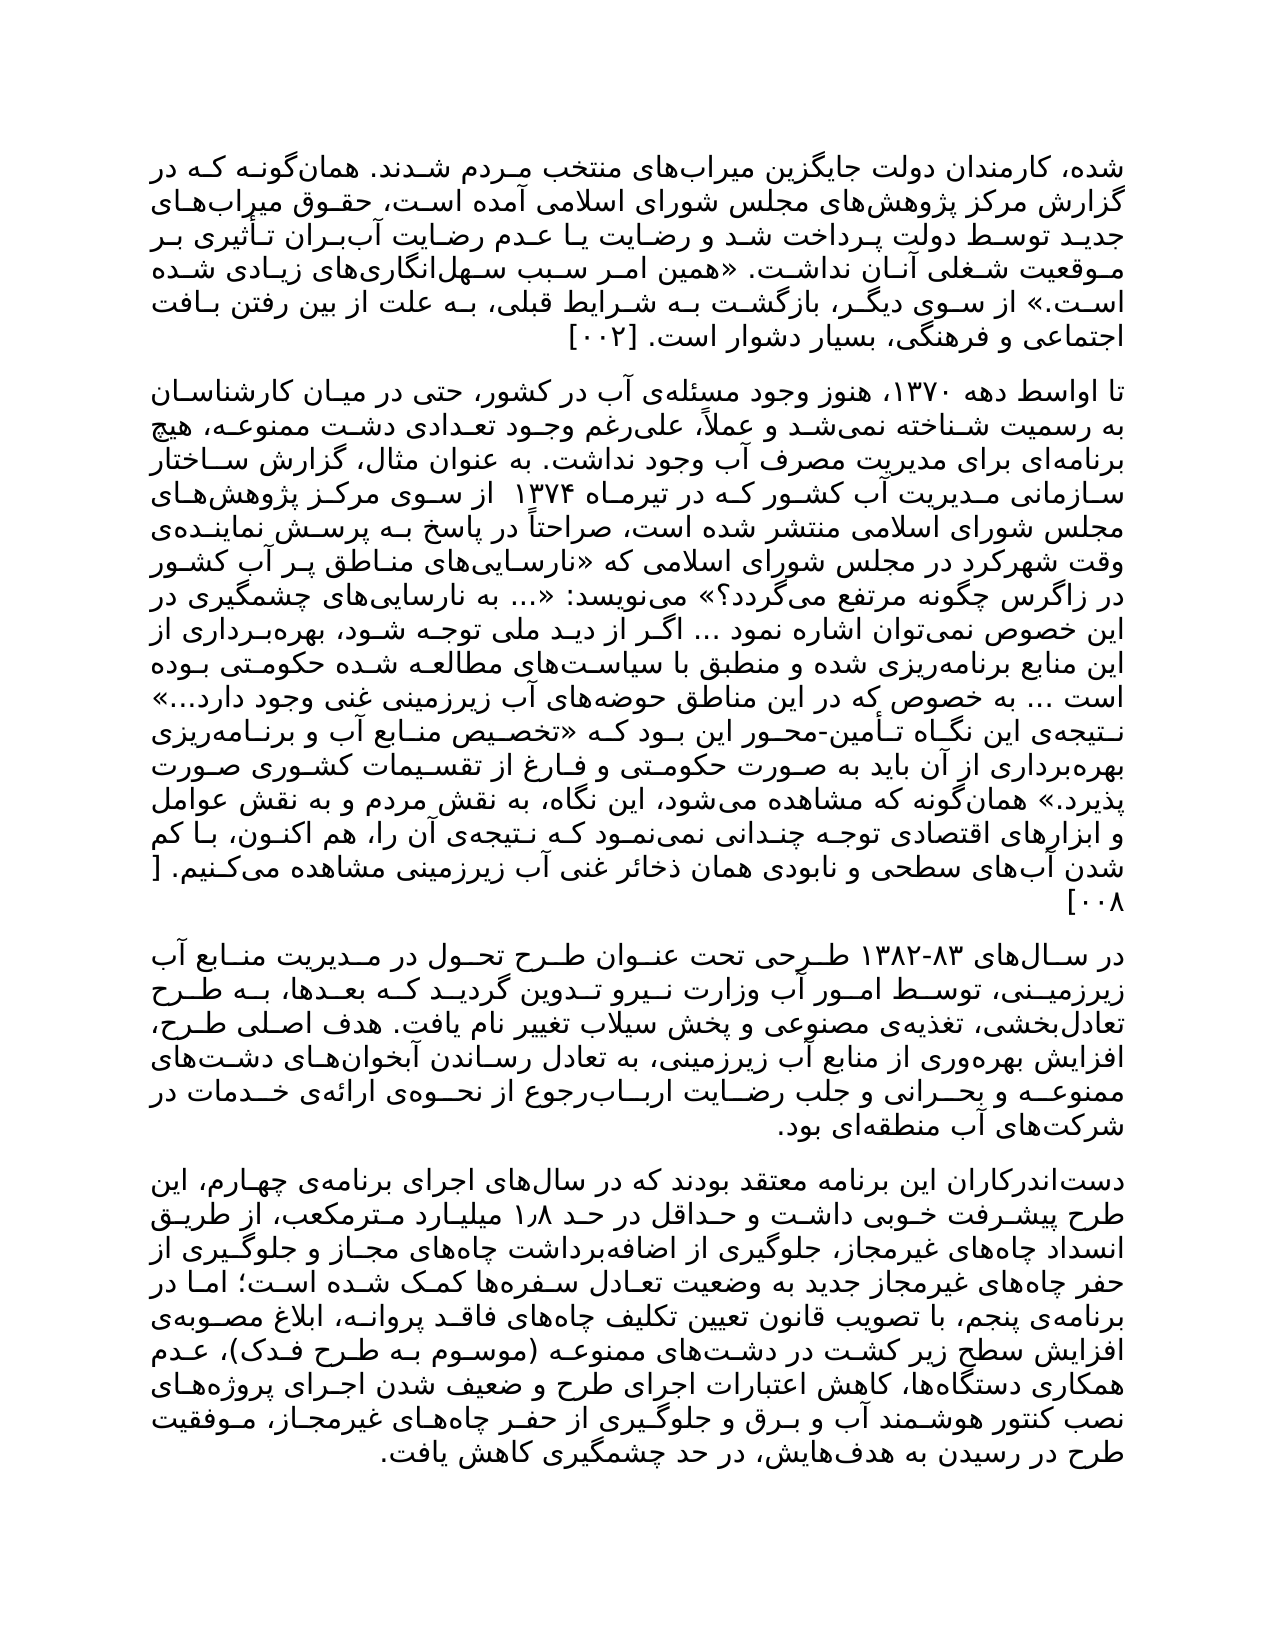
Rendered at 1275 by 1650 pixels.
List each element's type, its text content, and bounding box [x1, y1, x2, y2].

text دست‌اندرکاران این برنامه معتقد بودند که در سال‌های اجرای برنامه‌ی چهارم، این طرح پیشرفت خوبی داشت و حداقل در حد ۱٫۸ میلیارد مترمکعب، از طریق انسداد چاه‌های غیرمجاز، جلوگیری از اضافه‌برداشت چاه‌های مجاز و جلوگیری از حفر چاه‌های غیرمجاز جدید به وضعیت تعادل سفره‌ها کمک شده است؛ اما در برنامه‌ی پنجم، با تصویب قانون تعیین تکلیف چاه‌های فاقد پروانه، ابلاغ مصوبه‌ی افزایش سطح زیر کشت در دشت‌های ممنوعه (موسوم به طرح فدک)، عدم همکاری دستگاه‌ها، کاهش اعتبارات اجرای طرح و ضعیف شدن اجرای پروژه‌های نصب کنتور هوشمند آب و برق و جلوگیری از حفر چاه‌های غیرمجاز، موفقیت طرح در رسیدن به هدف‌هایش، در حد چشمگیری کاهش یافت. [150, 1163, 1125, 1469]
text تا اواسط دهه ۱۳۷۰، هنوز وجود مسئله‌ی آب در کشور، حتی در میان کارشناسان به رسمیت شناخته نمی‌شد و عملاً، علی‌رغم وجود تعدادی دشت ممنوعه، هیچ برنامه‌ای برای مدیریت مصرف آب وجود نداشت. به عنوان مثال، گزارش ساختار سازمانی مدیریت آب کشور که در تیرماه ۱۳۷۴ از سوی مرکز پژوهش‌های مجلس شورای اسلامی منتشر شده است، صراحتاً در پاسخ به پرسش نماینده‌ی وقت شهرکرد در مجلس شورای اسلامی که «نارسایی‌های مناطق پر آب کشور در زاگرس چگونه مرتفع می‌گردد؟» می‌نویسد: «... به نارسایی‌های چشمگیری در این خصوص نمی‌توان اشاره نمود ... اگر از دید ملی توجه شود، بهره‌برداری از این منابع برنامه‌ریزی شده و منطبق با سیاست‌های مطالعه شده حکومتی بوده است ... به خصوص که در این مناطق حوضه‌های آب زیرزمینی غنی وجود دارد...» نتیجه‌ی این نگاه تأمین-محور این بود که «تخصیص منابع آب و برنامه‌ریزی بهره‌برداری از آن باید به صورت حکومتی و فارغ از تقسیمات کشوری صورت پذیرد.» همان‌گونه که مشاهده می‌شود، این نگاه، به نقش مردم و به نقش عوامل و ابزارهای اقتصادی توجه چندانی نمی‌نمود که نتیجه‌ی آن را، هم اکنون، با کم شدن آب‌های سطحی و نابودی همان ذخائر غنی آب زیرزمینی مشاهده می‌کنیم. [۰۰۸] [150, 374, 1125, 918]
text در فرآیندی موازی، ساختار سنتی مدیریت مشارکتی، مخصوصاً در قنوات و آب‌های سطحی، که حول نقش محوری میراب اداره می‌شد، به مرور تضعیف شده، کارمندان دولت جایگزین میراب‌های منتخب مردم شدند. همان‌گونه که در گزارش مرکز پژوهش‌های مجلس شورای اسلامی آمده است، حقوق میراب‌های جدید توسط دولت پرداخت شد و رضایت یا عدم رضایت آب‌بران تأثیری بر موقعیت شغلی آنان نداشت. «همین امر سبب سهل‌انگاری‌های زیادی شده است.» از سوی دیگر، بازگشت به شرایط قبلی، به علت از بین رفتن بافت اجتماعی و فرهنگی، بسیار دشوار است. [۰۰۲] [150, 150, 1125, 354]
text در سال‌های ۸۳-۱۳۸۲ طرحی تحت عنوان طرح تحول در مدیریت منابع آب زیرزمینی، توسط امور آب وزارت نیرو تدوین گردید که بعدها، به طرح تعادل‌بخشی، تغذیه‌ی مصنوعی و پخش سیلاب تغییر نام یافت. هدف اصلی طرح، افزایش بهره‌وری از منابع آب زیرزمینی، به تعادل رساندن آبخوان‌های دشت‌های ممنوعه و بحرانی و جلب رضایت ارباب‌رجوع از نحوه‌ی ارائه‌ی خدمات در شرکت‌های آب منطقه‌ای بود. [150, 939, 1125, 1142]
